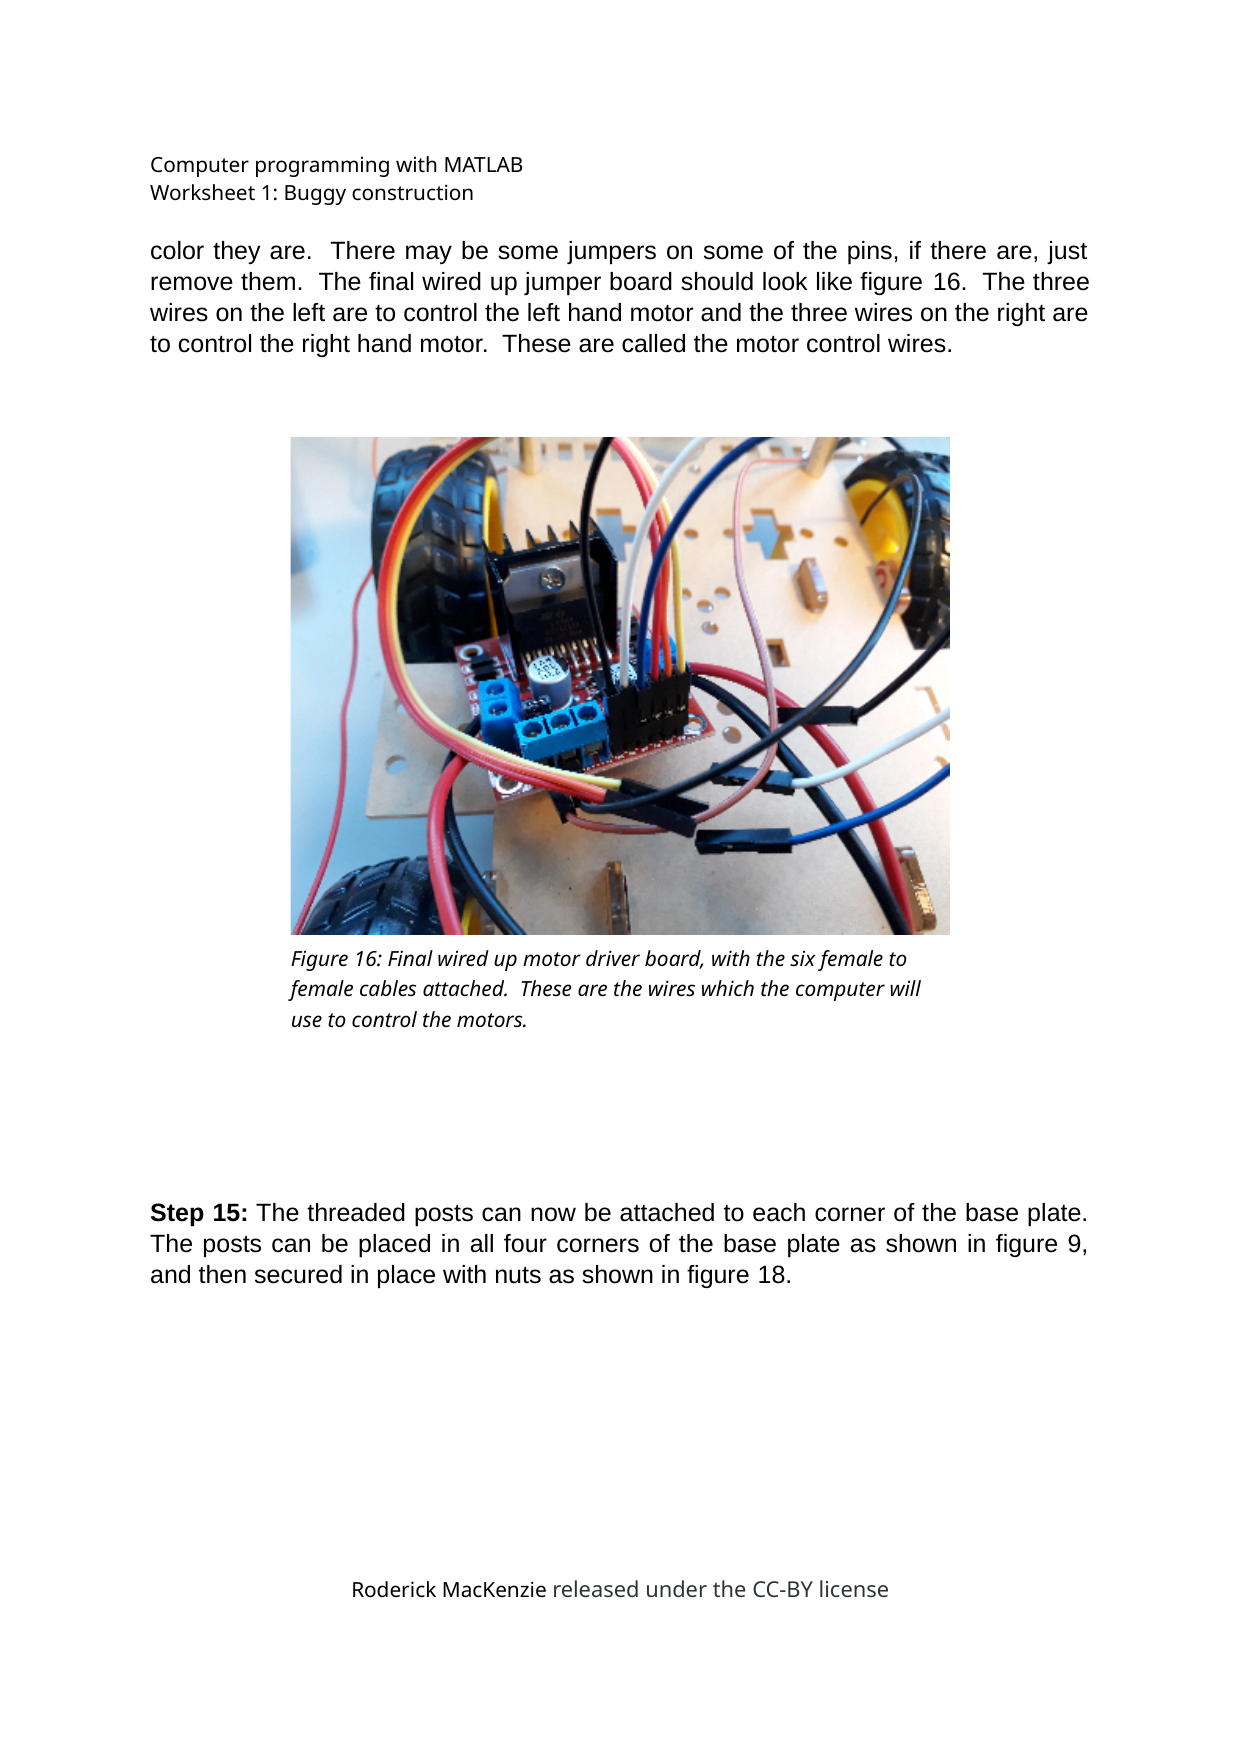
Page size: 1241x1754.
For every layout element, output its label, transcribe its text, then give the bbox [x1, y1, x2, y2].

text Step 15: The threaded posts can now be attached to each corner of the base plate. The posts can be placed in all four corners of the base plate as shown in figure 9, and then secured in place with nuts as shown in figure 18. [150, 1198, 1090, 1288]
text Figure 16: Final wired up motor driver board, with the six female to female cables attached. These are the wires which the computer will use to control the motors. [291, 935, 950, 1033]
text color they are. There may be some jumpers on some of the pins, if there are, just remove them. The final wired up jumper board should look like figure 16. The three wires on the left are to control the left hand motor and the three wires on the right are to control the right hand motor. These are called the motor control wires. [150, 236, 1090, 358]
picture [290, 437, 950, 935]
